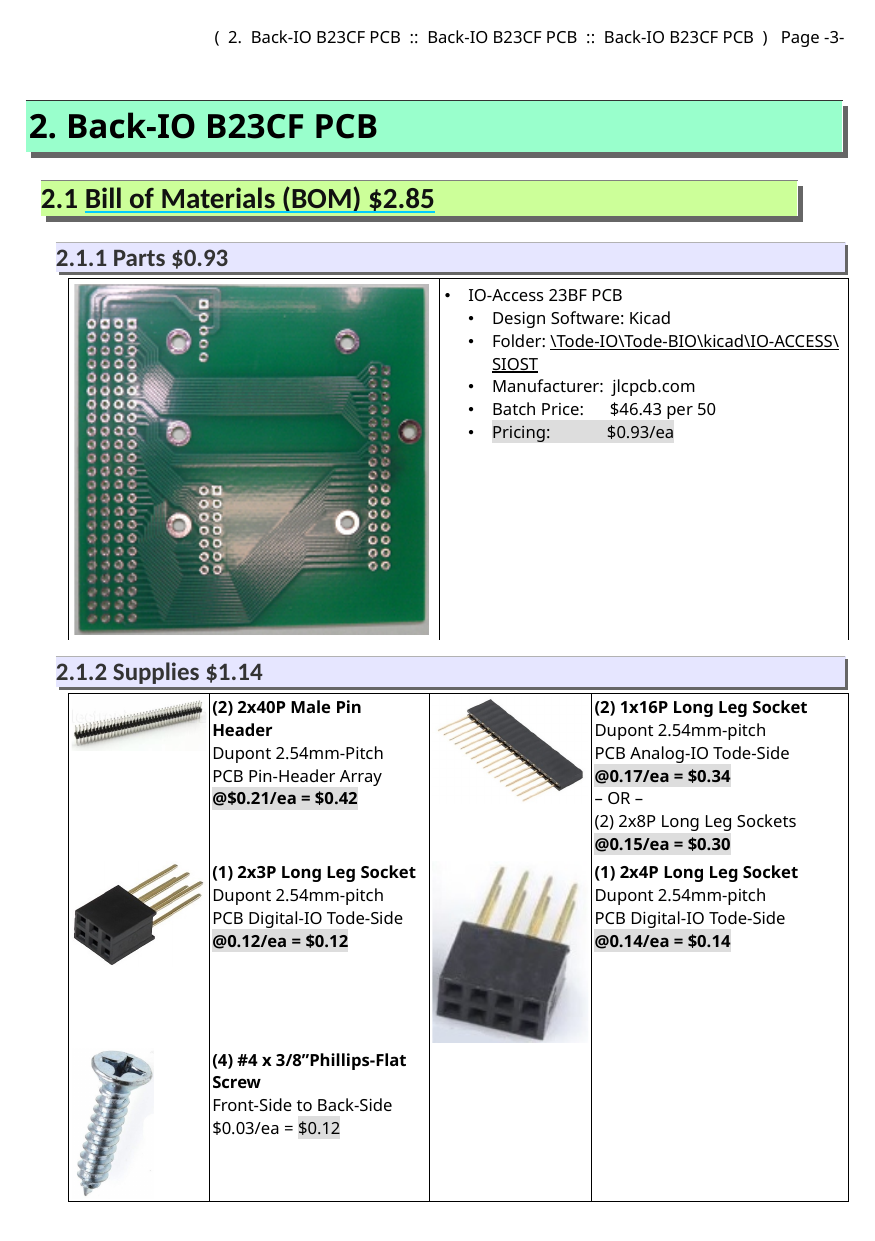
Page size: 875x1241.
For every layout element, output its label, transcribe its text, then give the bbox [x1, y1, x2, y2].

table_cell (1) 2x4P Long Leg Socket Dupont 2.54mm-pitch PCB Digital-IO Tode-Side @0.14/ea = $0.14 [592, 858, 848, 1045]
table_cell [592, 1045, 848, 1201]
table_cell (1) 2x3P Long Leg Socket Dupont 2.54mm-pitch PCB Digital-IO Tode-Side @0.12/ea = $0.12 [210, 858, 429, 1045]
subtitle Parts $0.93 [56, 242, 846, 272]
subtitle Bill of Materials (BOM) $2.85 [41, 181, 797, 216]
table_header (2) 1x16P Long Leg Socket Dupont 2.54mm-pitch PCB Analog-IO Tode-Side @0.17/ea = $0.34 – OR – (2) 2x8P Long Leg Sockets @0.15/ea = $0.30 [592, 694, 848, 858]
table_cell [69, 858, 209, 1045]
table_header IO-Access 23BF PCB Design Software: Kicad Folder: \Tode-IO\Tode-BIO\kicad\IO-ACCESS\SIOST Manufacturer: jlcpcb.com Batch Price: $46.43 per 50 Pricing: $0.93/ea [440, 279, 848, 640]
table_header [69, 279, 439, 640]
table_cell [430, 858, 591, 1045]
table_cell [69, 1045, 209, 1201]
table_header [430, 694, 591, 858]
table_header (2) 2x40P Male Pin Header Dupont 2.54mm-Pitch PCB Pin-Header Array @$0.21/ea = $0.42 [210, 694, 429, 858]
subtitle Supplies $1.14 [56, 656, 846, 687]
subtitle Back-IO B23CF PCB [26, 101, 842, 152]
table_header [69, 694, 209, 858]
table_cell [430, 1045, 591, 1201]
table_cell (4) #4 x 3/8”Phillips-Flat Screw Front-Side to Back-Side $0.03/ea = $0.12 [210, 1045, 429, 1201]
